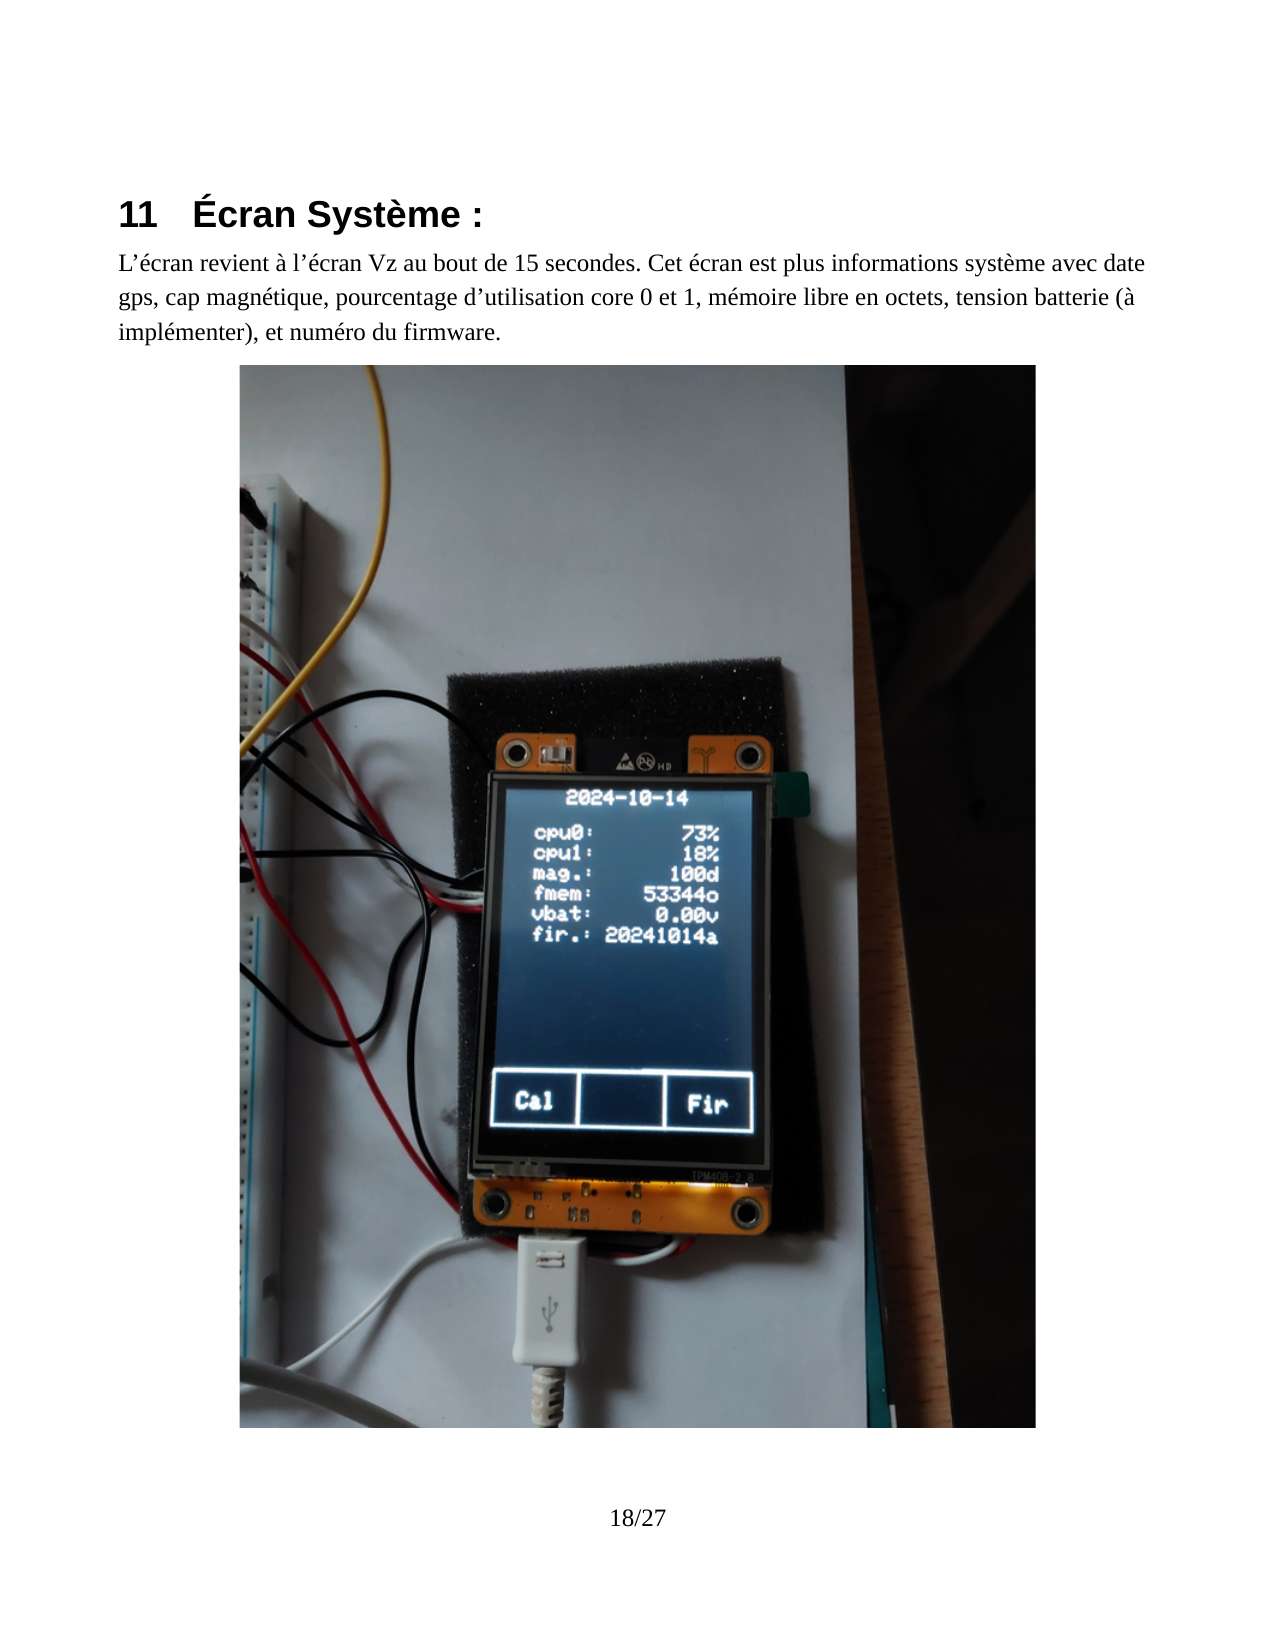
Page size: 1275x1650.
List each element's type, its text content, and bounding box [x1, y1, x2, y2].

picture [239, 365, 1036, 1428]
text L’écran revient à l’écran Vz au bout de 15 secondes. Cet écran est plus informations système avec date gps, cap magnétique, pourcentage d’utilisation core 0 et 1, mémoire libre en octets, tension batterie (à implémenter), et numéro du firmware. [118, 248, 1157, 346]
subtitle Écran Système : [118, 192, 1157, 235]
